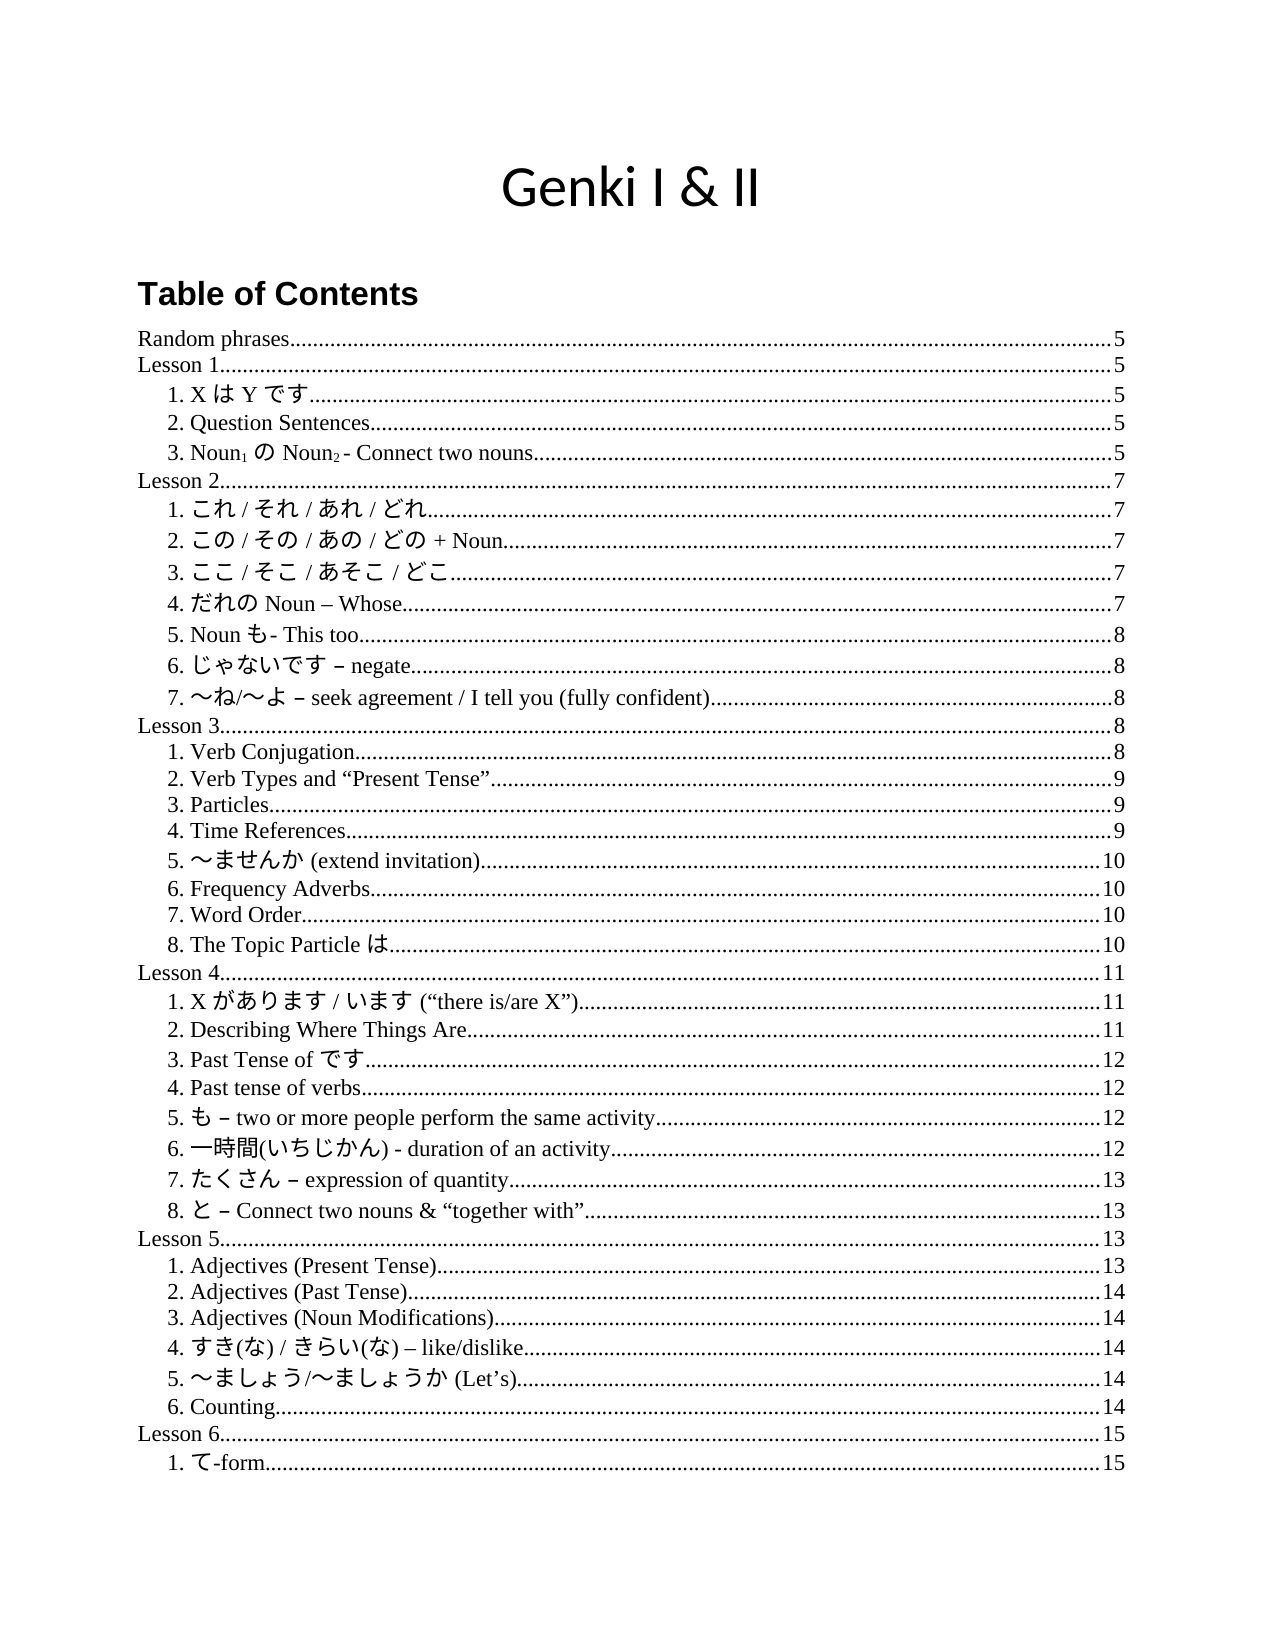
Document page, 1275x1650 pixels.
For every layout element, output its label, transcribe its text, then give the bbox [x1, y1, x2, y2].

text 2. Adjectives (Past Tense) 14 [167, 1278, 1125, 1304]
text Lesson 3 8 [137, 712, 1125, 738]
text 6. じゃないです – negate 8 [167, 649, 1125, 681]
text 3. Particles 9 [167, 791, 1125, 817]
text 3. Past Tense of です 12 [167, 1043, 1125, 1074]
text 7. Word Order 10 [167, 901, 1125, 928]
text 5. Noun も- This too 8 [167, 618, 1125, 649]
text Lesson 4 11 [137, 959, 1125, 985]
text 1. Adjectives (Present Tense) 13 [167, 1252, 1125, 1278]
text 4. Time References 9 [167, 817, 1125, 844]
text Lesson 1 5 [137, 352, 1125, 378]
text 7. ～ね/～よ – seek agreement / I tell you (fully confident) 8 [167, 681, 1125, 712]
text 3. ここ / そこ / あそこ / どこ 7 [167, 556, 1125, 587]
text Genki I & II [137, 150, 1125, 221]
text 2. Describing Where Things Are 11 [167, 1016, 1125, 1043]
text 3. Adjectives (Noun Modifications) 14 [167, 1304, 1125, 1331]
text 7. たくさん – expression of quantity 13 [167, 1163, 1125, 1194]
text 4. Past tense of verbs 12 [167, 1074, 1125, 1100]
text 3. Noun1 の Noun2 - Connect two nouns 5 [167, 436, 1125, 467]
text 8. The Topic Particle は 10 [167, 928, 1125, 959]
text 5. も – two or more people perform the same activity 12 [167, 1100, 1125, 1132]
text 2. Verb Types and “Present Tense” 9 [167, 764, 1125, 791]
text 4. だれの Noun – Whose 7 [167, 587, 1125, 618]
text 1. X は Y です 5 [167, 378, 1125, 409]
text 5. ～ましょう/～ましょうか (Let’s) 14 [167, 1362, 1125, 1393]
text 2. Question Sentences 5 [167, 409, 1125, 436]
text 1. Verb Conjugation 8 [167, 738, 1125, 764]
text Lesson 5 13 [137, 1225, 1125, 1252]
text Lesson 6 15 [137, 1420, 1125, 1446]
text 6. Frequency Adverbs 10 [167, 875, 1125, 901]
text 6. 一時間(いちじかん) - duration of an activity 12 [167, 1132, 1125, 1163]
text 1. これ / それ / あれ / どれ 7 [167, 493, 1125, 524]
text 5. ～ませんか (extend invitation) 10 [167, 844, 1125, 875]
text 1. X があります / います (“there is/are X”) 11 [167, 985, 1125, 1016]
text Lesson 2 7 [137, 467, 1125, 493]
text 6. Counting 14 [167, 1393, 1125, 1420]
text 2. この / その / あの / どの + Noun 7 [167, 524, 1125, 556]
text 4. すき(な) / きらい(な) – like/dislike 14 [167, 1331, 1125, 1362]
subtitle Table of Contents [137, 274, 1125, 313]
text Random phrases 5 [137, 325, 1125, 352]
text 1. て-form 15 [167, 1446, 1125, 1477]
text 8. と – Connect two nouns & “together with” 13 [167, 1194, 1125, 1225]
